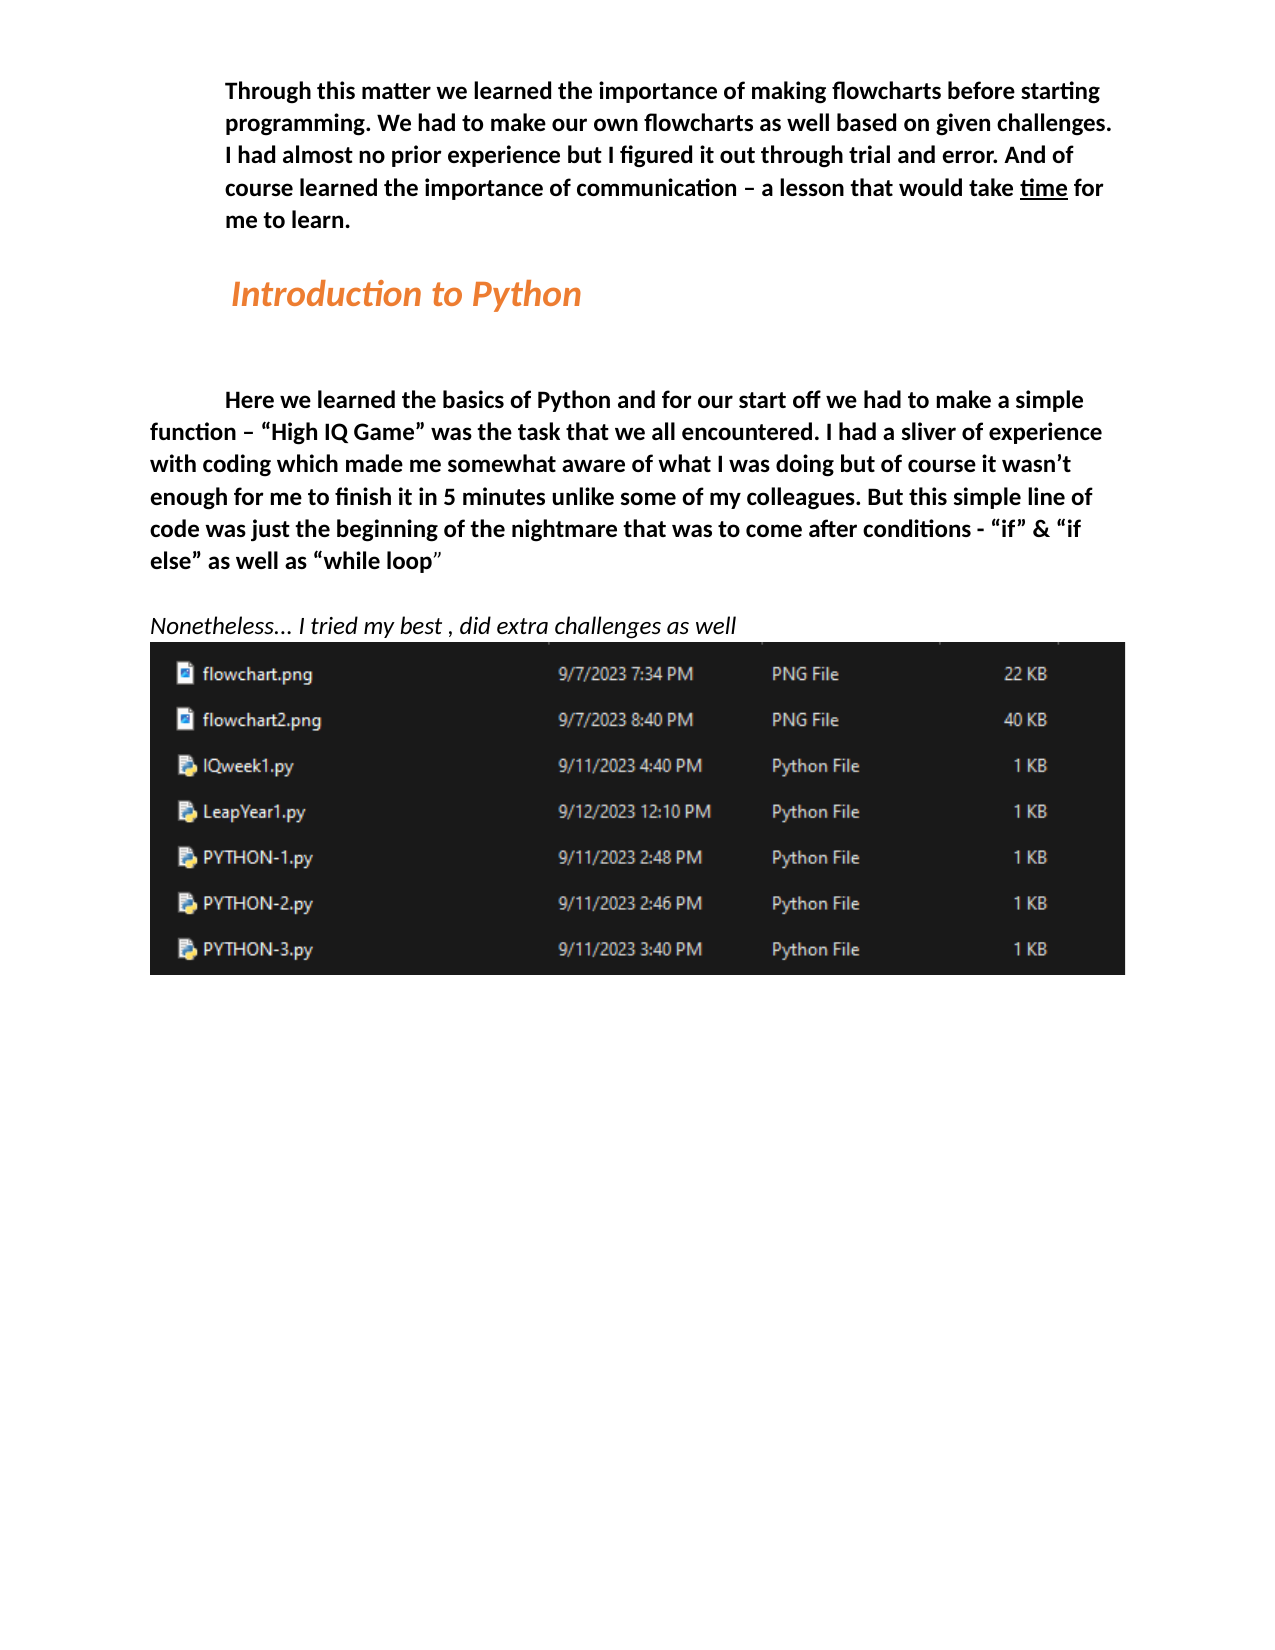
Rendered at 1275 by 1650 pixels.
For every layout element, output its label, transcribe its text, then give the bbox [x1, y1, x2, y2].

text Here we learned the basics of Python and for our start off we had to make a simple function – “High IQ Game” was the task that we all encountered. I had a sliver of experience with coding which made me somewhat aware of what I was doing but of course it wasn’t enough for me to finish it in 5 minutes unlike some of my colleagues. But this simple line of code was just the beginning of the nightmare that was to come after conditions - “if” & “if else” as well as “while loop” Nonetheless... I tried my best , did extra challenges as well [150, 384, 1125, 642]
list Through this matter we learned the importance of making flowcharts before starting programming. We had to make our own flowcharts as well based on given challenges. I had almost no prior experience but I figured it out through trial and error. And of course learned the importance of communication – a lesson that would take time for me to learn. Introduction to Python [225, 75, 1125, 316]
